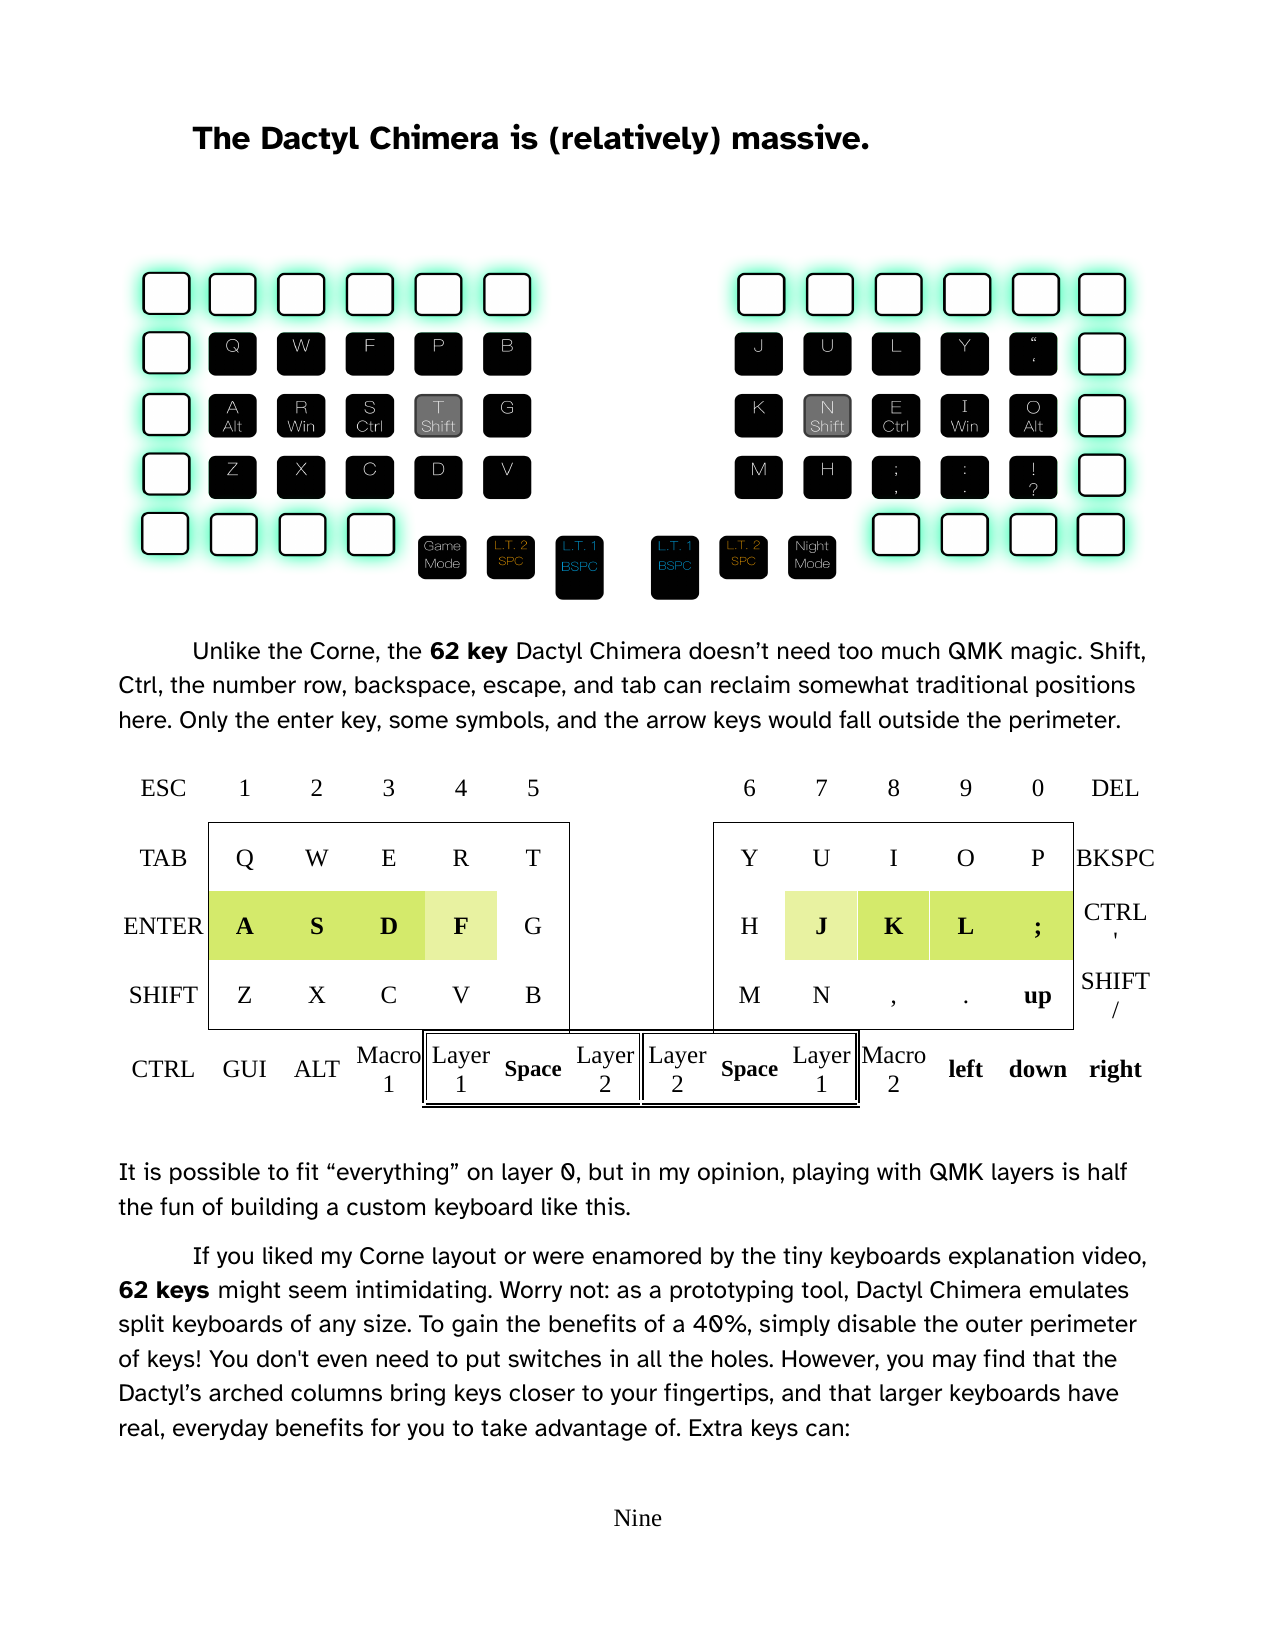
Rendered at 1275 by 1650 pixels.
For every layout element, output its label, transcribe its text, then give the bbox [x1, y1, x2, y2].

table_cell TAB [118, 822, 208, 891]
table_cell ALT [281, 1030, 353, 1103]
table_cell B [497, 960, 569, 1029]
table_header ESC [118, 753, 208, 822]
table_cell Space [713, 1034, 785, 1103]
table_cell Macro1 [353, 1030, 422, 1103]
table_cell Layer1 [425, 1034, 497, 1103]
table_cell SHIFT [118, 960, 208, 1029]
subtitle The Dactyl Chimera is (relatively) massive. [118, 118, 1157, 158]
table_cell . [930, 960, 1002, 1029]
table_cell ; [1002, 891, 1073, 960]
table_cell Q [209, 823, 281, 891]
table_cell S [281, 891, 353, 960]
table_cell up [1002, 960, 1073, 1029]
table_header 3 [353, 753, 425, 822]
table_header 0 [1002, 753, 1074, 822]
table_cell O [930, 823, 1002, 891]
table_cell G [497, 891, 569, 960]
table_cell down [1002, 1030, 1074, 1103]
table_cell CTRL ' [1074, 891, 1157, 960]
table_cell V [425, 960, 497, 1029]
table_cell SHIFT / [1074, 960, 1157, 1029]
table_cell right [1074, 1029, 1157, 1103]
table_header [569, 753, 713, 1029]
table_header 9 [930, 753, 1002, 822]
table_cell Layer2 [641, 1031, 713, 1103]
table_cell Space [497, 1034, 569, 1103]
table_header 4 [425, 753, 497, 822]
table_cell ENTER [118, 891, 208, 960]
table_header 5 [497, 753, 569, 822]
table_cell Layer1 [785, 1034, 857, 1103]
text [118, 171, 1157, 194]
table_cell A [209, 891, 281, 960]
table_header 8 [858, 753, 929, 822]
table_header 2 [281, 753, 353, 822]
table_cell Layer2 [569, 1031, 641, 1103]
table_header 6 [713, 753, 785, 822]
table_cell CTRL [118, 1029, 208, 1103]
table_cell H [714, 891, 785, 960]
table_cell R [425, 823, 497, 891]
table_cell P [1002, 823, 1073, 891]
table_cell BKSPC [1074, 822, 1157, 891]
table_cell U [785, 823, 857, 891]
table_cell C [353, 960, 425, 1029]
table_cell J [785, 891, 857, 960]
table_cell M [714, 960, 785, 1029]
table_header 1 [209, 753, 281, 822]
table_cell left [930, 1030, 1002, 1103]
table_cell X [281, 960, 353, 1029]
table_cell Macro2 [860, 1030, 929, 1103]
picture [118, 194, 1157, 632]
table_cell F [425, 891, 497, 960]
table_cell Z [209, 960, 281, 1029]
table_cell D [353, 891, 425, 960]
table_cell , [858, 960, 929, 1029]
table_cell K [858, 891, 929, 960]
table_cell W [281, 823, 353, 891]
table_cell GUI [209, 1030, 281, 1103]
table_cell T [497, 823, 569, 891]
table_header 7 [785, 753, 857, 822]
table_cell I [858, 823, 929, 891]
text It is possible to fit “everything” on layer 0, but in my opinion, playing with QMK layers is half the fun of building a custom keyboard like this. [118, 1157, 1157, 1221]
table_header DEL [1074, 753, 1157, 822]
table_cell Y [714, 823, 785, 891]
table_cell E [353, 823, 425, 891]
table_cell N [785, 960, 857, 1029]
table_cell L [930, 891, 1002, 960]
text If you liked my Corne layout or were enamored by the tiny keyboards explanation video, 62 keys might seem intimidating. Worry not: as a prototyping tool, Dactyl Chimera emulates split keyboards of any size. To gain the benefits of a 40%, simply disable the outer perimeter of keys! You don't even need to put switches in all the holes. However, you may find that the Dactyl’s arched columns bring keys closer to your fingertips, and that larger keyboards have real, everyday benefits for you to take advantage of. Extra keys can: [118, 1240, 1157, 1442]
text Unlike the Corne, the 62 key Dactyl Chimera doesn’t need too much QMK magic. Shift, Ctrl, the number row, backspace, escape, and tab can reclaim somewhat traditional positions here. Only the enter key, some symbols, and the arrow keys would fall outside the perimeter. [118, 632, 1157, 734]
